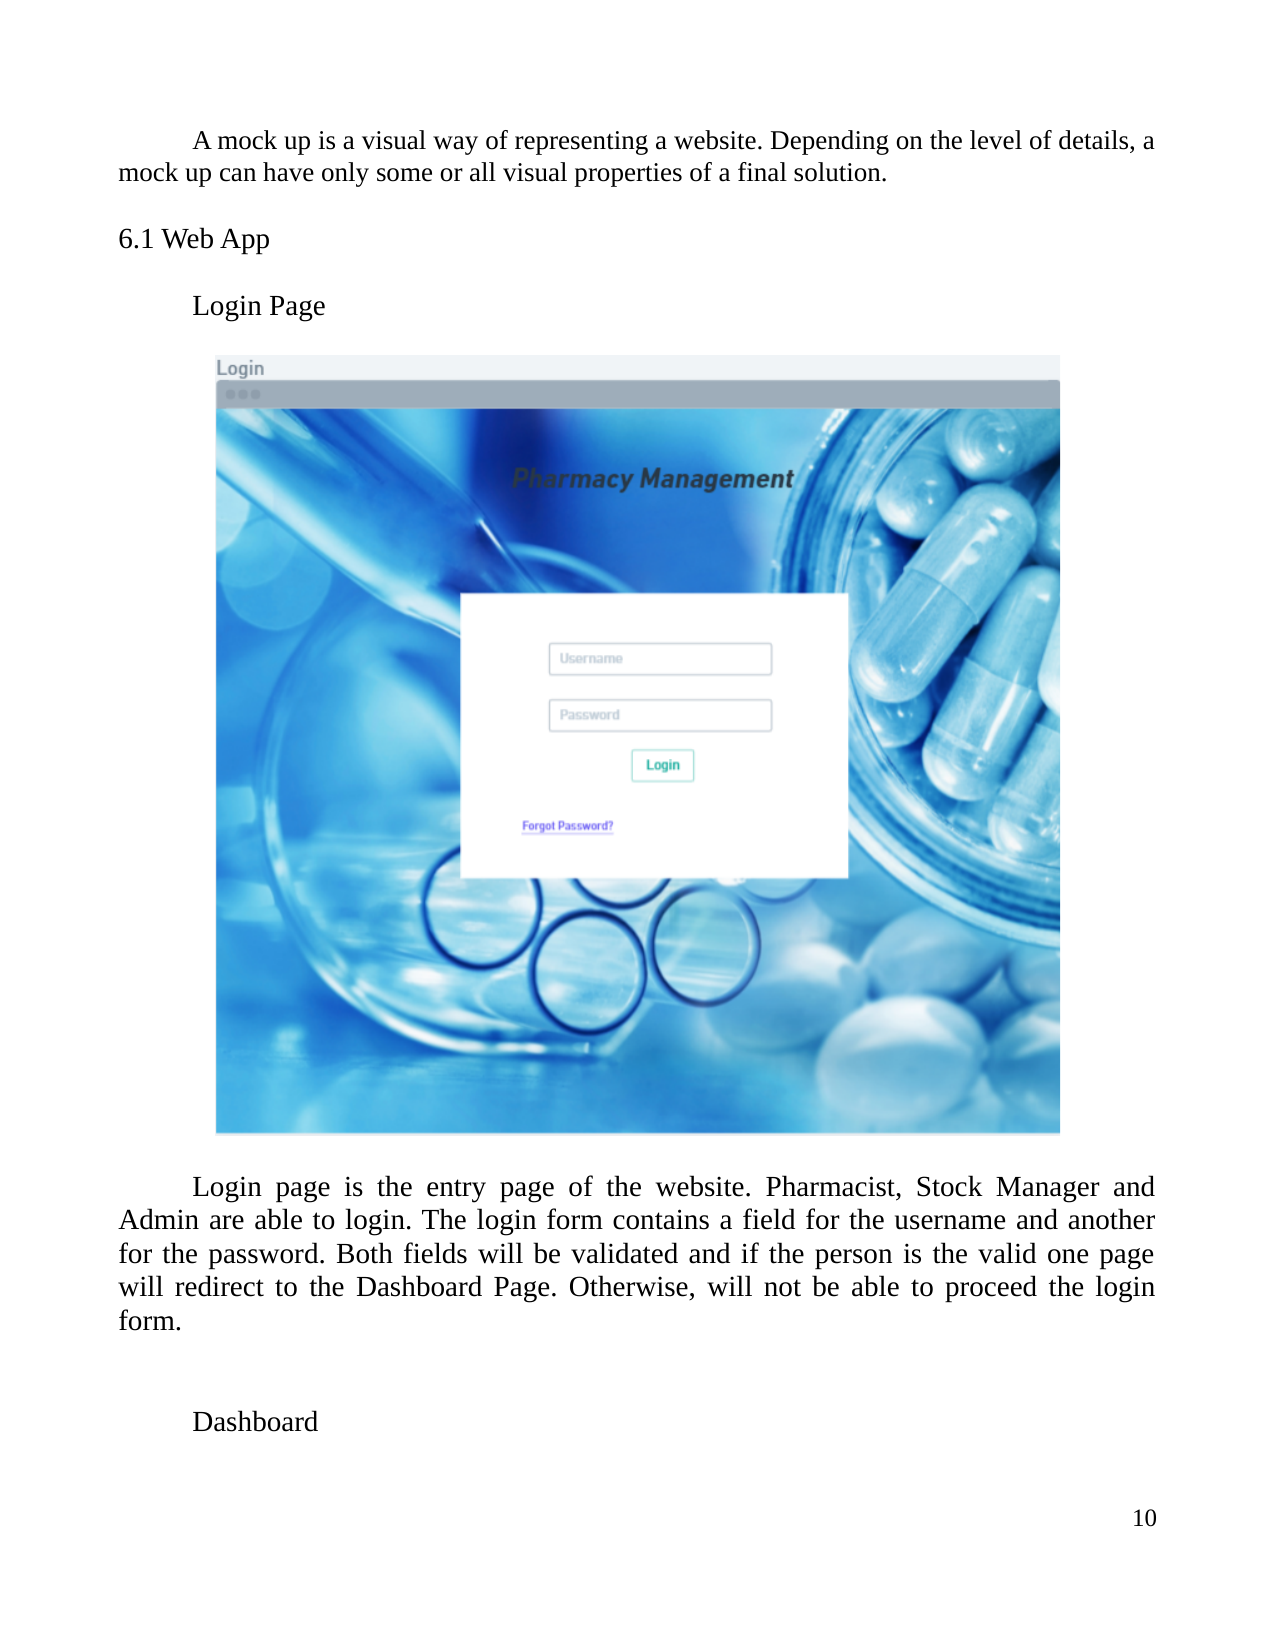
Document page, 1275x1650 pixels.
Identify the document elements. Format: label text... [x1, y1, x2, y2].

text Dashboard [118, 1404, 1157, 1437]
text 6.1 Web App [118, 221, 1157, 255]
text Login page is the entry page of the website. Pharmacist, Stock Manager and Admin are able to login. The login form contains a field for the username and another for the password. Both fields will be validated and if the person is the valid one page will redirect to the Dashboard Page. Otherwise, will not be able to proceed the login form. [118, 1169, 1157, 1337]
picture [215, 355, 1060, 1136]
text Login Page [118, 288, 1157, 322]
text A mock up is a visual way of representing a website. Depending on the level of details, a mock up can have only some or all visual properties of a final solution. [118, 118, 1157, 188]
